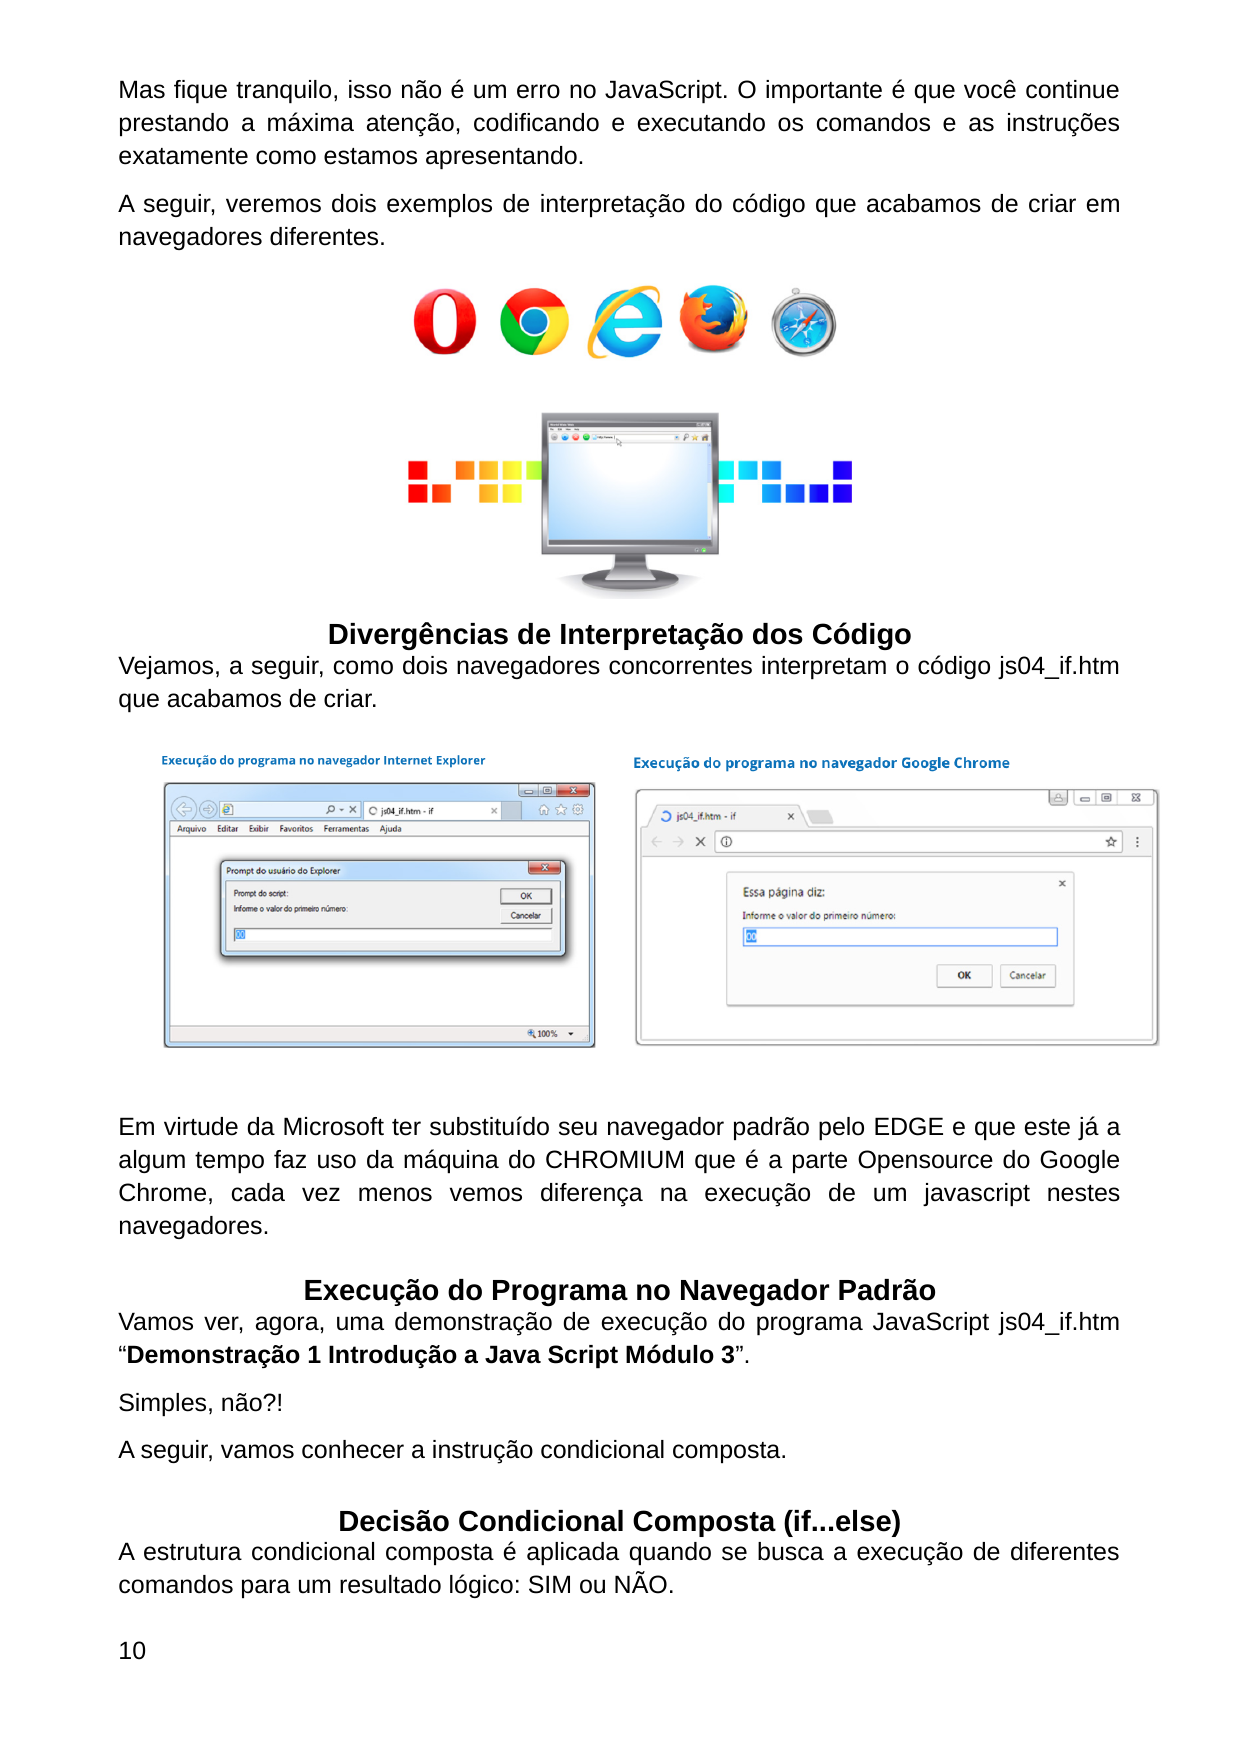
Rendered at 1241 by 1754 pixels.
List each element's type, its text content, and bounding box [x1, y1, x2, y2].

subtitle Divergências de Interpretação dos Código [118, 617, 1122, 651]
subtitle Execução do Programa no Navegador Padrão [118, 1273, 1122, 1307]
text Em virtude da Microsoft ter substituído seu navegador padrão pelo EDGE e que este já a algum tempo faz uso da máquina do CHROMIUM que é a parte Opensource do Google Chrome, cada vez menos vemos diferença na execução de um javascript nestes navegadores. [118, 1112, 1122, 1240]
text Vejamos, a seguir, como dois navegadores concorrentes interpretam o código js04_if.htm que acabamos de criar. [118, 651, 1122, 712]
text A seguir, veremos dois exemplos de interpretação do código que acabamos de criar em navegadores diferentes. [118, 189, 1122, 250]
text Vamos ver, agora, uma demonstração de execução do programa JavaScript js04_if.htm “Demonstração 1 Introdução a Java Script Módulo 3”. [118, 1307, 1122, 1369]
text A seguir, vamos conhecer a instrução condicional composta. [118, 1435, 1122, 1464]
text Mas fique tranquilo, isso não é um erro no JavaScript. O importante é que você continue prestando a máxima atenção, codificando e executando os comandos e as instruções exatamente como estamos apresentando. [118, 75, 1122, 170]
subtitle Decisão Condicional Composta (if...else) [118, 1503, 1122, 1537]
text A estrutura condicional composta é aplicada quando se busca a execução de diferentes comandos para um resultado lógico: SIM ou NÃO. [118, 1537, 1122, 1599]
text Simples, não?! [118, 1387, 1122, 1416]
